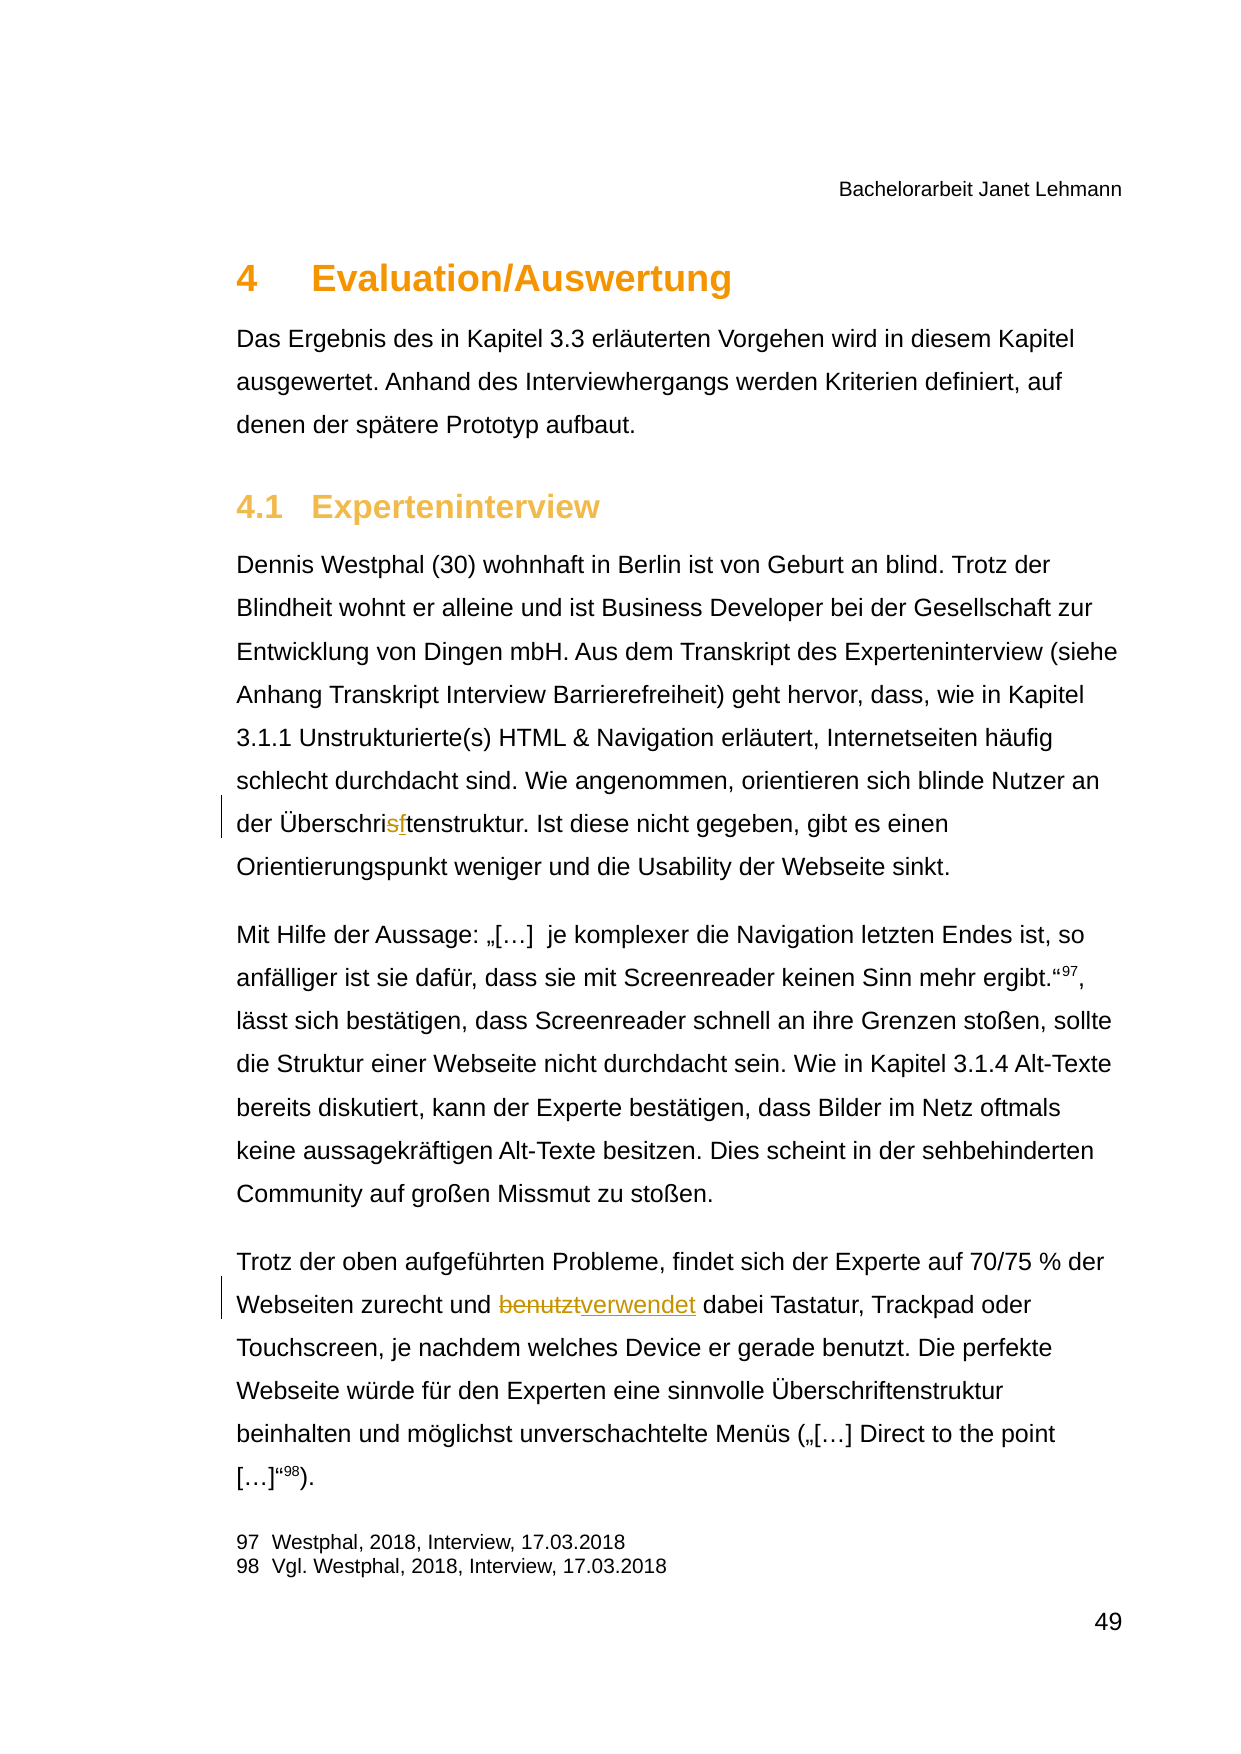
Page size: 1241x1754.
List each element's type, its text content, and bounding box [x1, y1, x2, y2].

subtitle Experteninterview [236, 487, 1122, 525]
text Vgl. Westphal, 2018, Interview, 17.03.2018 [236, 1554, 1122, 1578]
text Mit Hilfe der Aussage: „[…] je komplexer die Navigation letzten Endes ist, so anfälliger ist sie dafür, dass sie mit Screenreader keinen Sinn mehr ergibt.“, lässt sich bestätigen, dass Screenreader schnell an ihre Grenzen stoßen, sollte die Struktur einer Webseite nicht durchdacht sein. Wie in Kapitel 3.1.4 Alt-Texte bereits diskutiert, kann der Experte bestätigen, dass Bilder im Netz oftmals keine aussagekräftigen Alt-Texte besitzen. Dies scheint in der sehbehinderten Community auf großen Missmut zu stoßen. [236, 920, 1122, 1208]
text Trotz der oben aufgeführten Probleme, findet sich der Experte auf 70/75 % der Webseiten zurecht und verwendet dabei Tastatur, Trackpad oder Touchscreen, je nachdem welches Device er gerade benutzt. Die perfekte Webseite würde für den Experten eine sinnvolle Überschriftenstruktur beinhalten und möglichst unverschachtelte Menüs („[…] Direct to the point […]“). [236, 1247, 1122, 1491]
text Dennis Westphal (30) wohnhaft in Berlin ist von Geburt an blind. Trotz der Blindheit wohnt er alleine und ist Business Developer bei der Gesellschaft zur Entwicklung von Dingen mbH. Aus dem Transkript des Experteninterview (siehe Anhang Transkript Interview Barrierefreiheit) geht hervor, dass, wie in Kapitel 3.1.1 Unstrukturierte(s) HTML & Navigation erläutert, Internetseiten häufig schlecht durchdacht sind. Wie angenommen, orientieren sich blinde Nutzer an der Überschriftenstruktur. Ist diese nicht gegeben, gibt es einen Orientierungspunkt weniger und die Usability der Webseite sinkt. [236, 550, 1122, 881]
text Das Ergebnis des in Kapitel 3.3 erläuterten Vorgehen wird in diesem Kapitel ausgewertet. Anhand des Interviewhergangs werden Kriterien definiert, auf denen der spätere Prototyp aufbaut. [236, 324, 1122, 439]
text Westphal, 2018, Interview, 17.03.2018 [236, 1530, 1122, 1554]
subtitle Evaluation/Auswertung [236, 256, 1122, 299]
